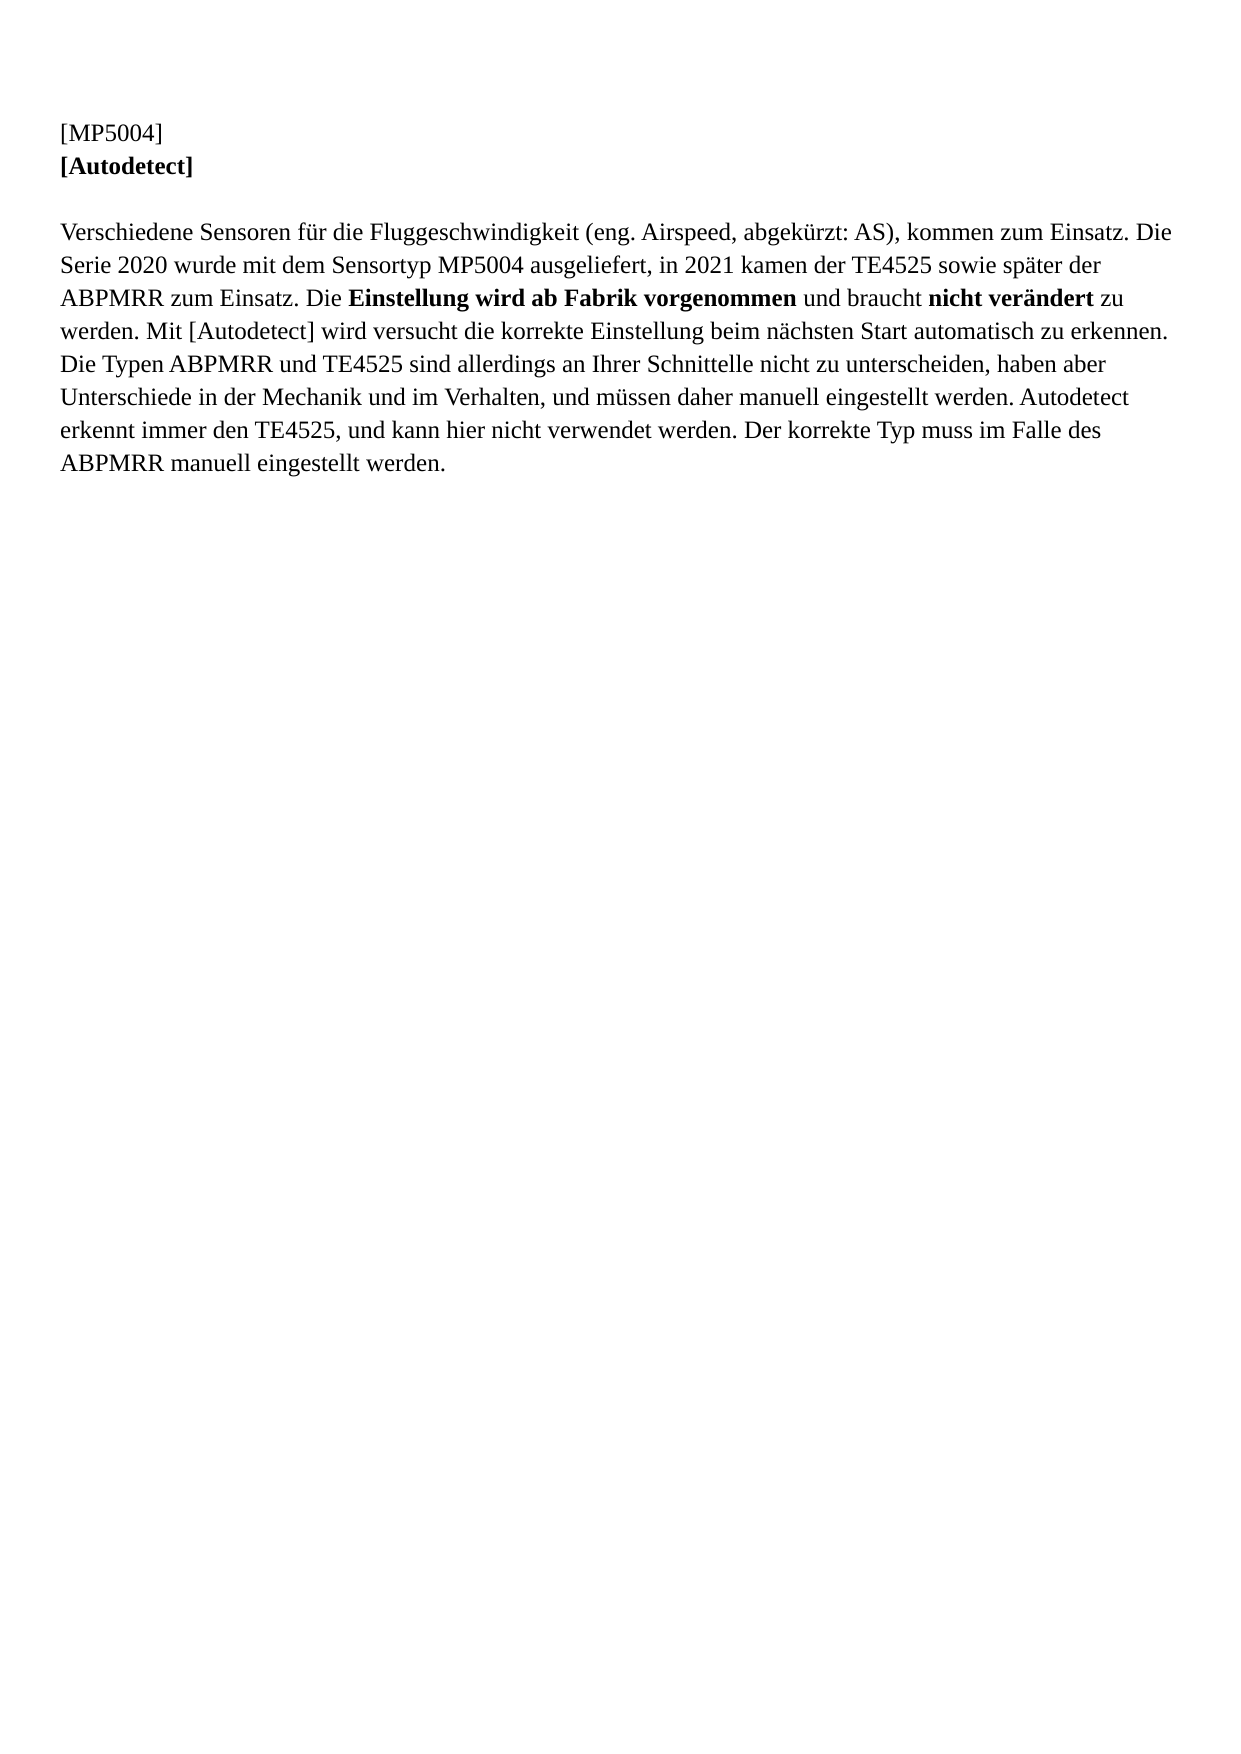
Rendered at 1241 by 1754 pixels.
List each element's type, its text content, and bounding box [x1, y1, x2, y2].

text Verschiedene Sensoren für die Fluggeschwindigkeit (eng. Airspeed, abgekürzt: AS), kommen zum Einsatz. Die Serie 2020 wurde mit dem Sensortyp MP5004 ausgeliefert, in 2021 kamen der TE4525 sowie später der ABPMRR zum Einsatz. Die Einstellung wird ab Fabrik vorgenommen und braucht nicht verändert zu werden. Mit [Autodetect] wird versucht die korrekte Einstellung beim nächsten Start automatisch zu erkennen. Die Typen ABPMRR und TE4525 sind allerdings an Ihrer Schnittelle nicht zu unterscheiden, haben aber Unterschiede in der Mechanik und im Verhalten, und müssen daher manuell eingestellt werden. Autodetect erkennt immer den TE4525, und kann hier nicht verwendet werden. Der korrekte Typ muss im Falle des ABPMRR manuell eingestellt werden. [60, 217, 1207, 477]
text [Autodetect] [60, 151, 1207, 180]
text [MP5004] [60, 118, 1207, 147]
